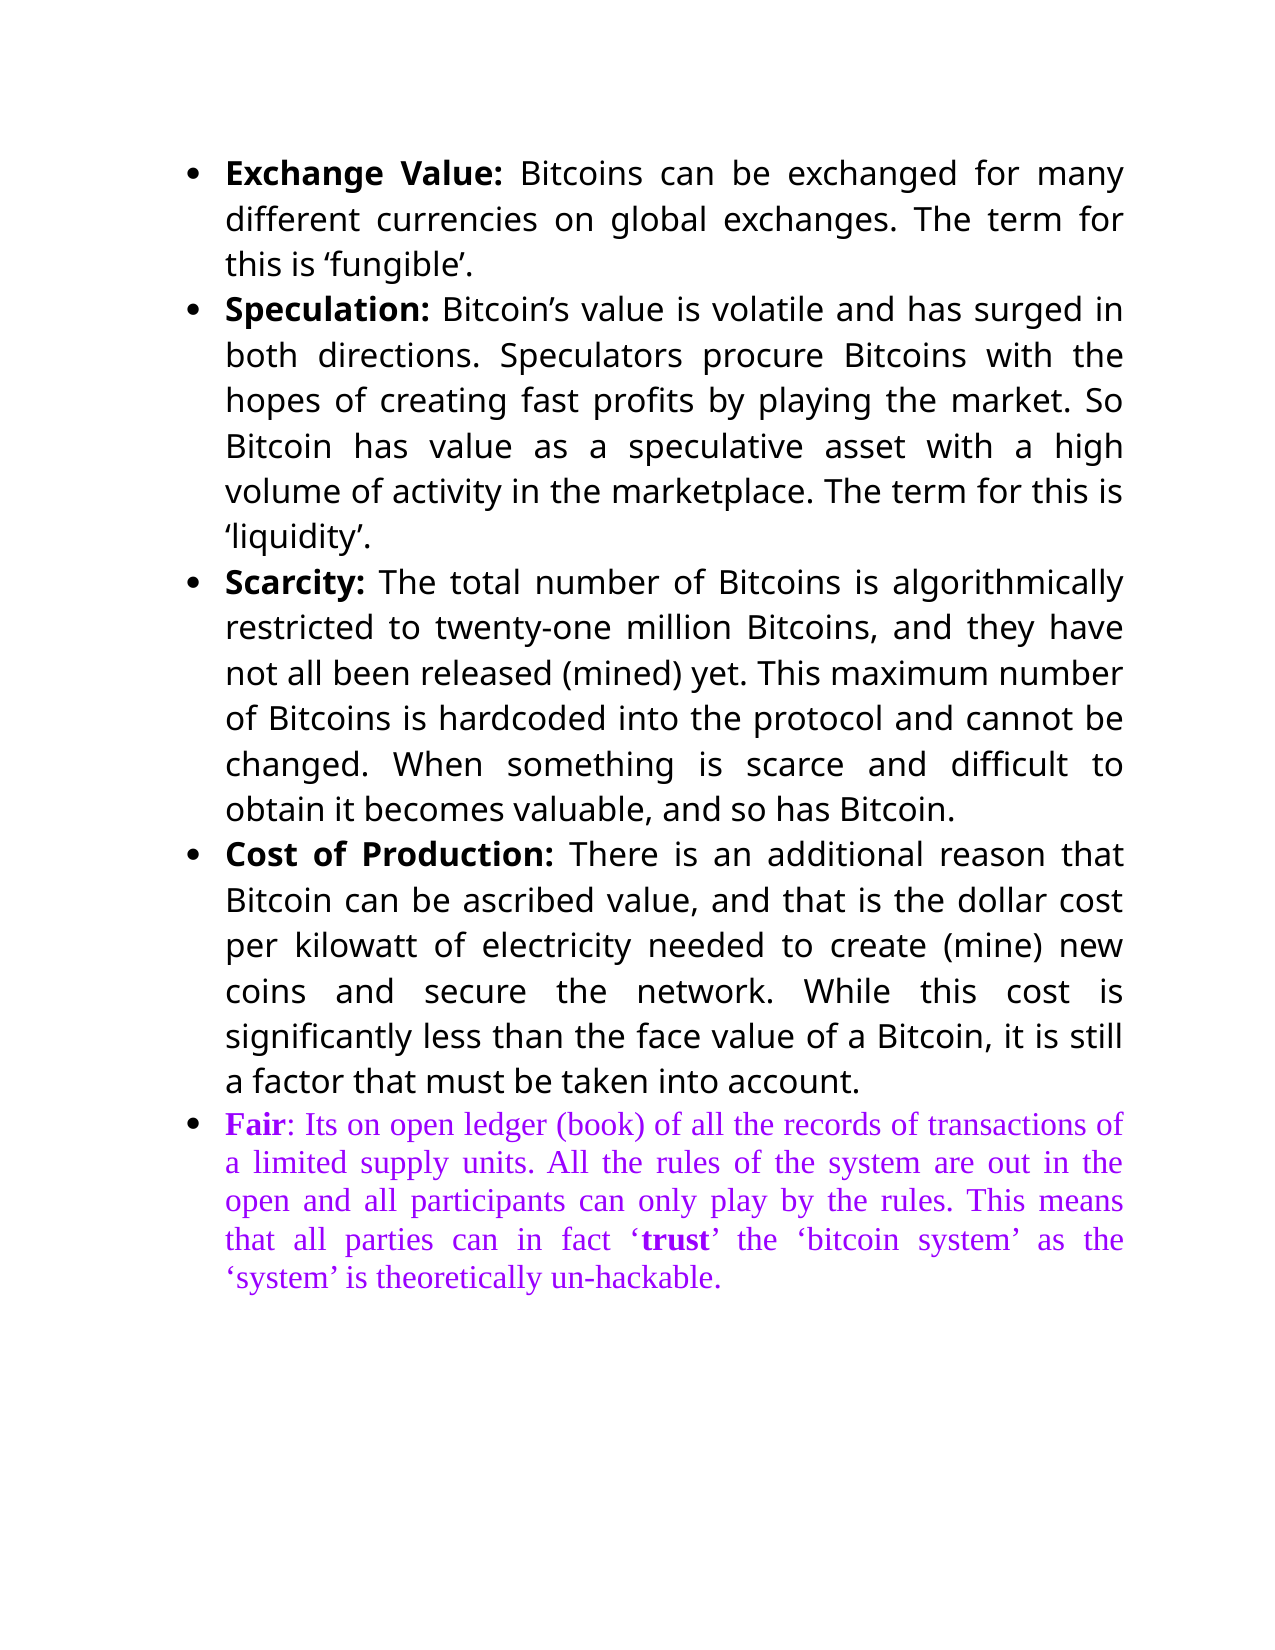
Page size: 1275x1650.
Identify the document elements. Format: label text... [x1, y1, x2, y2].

list Exchange Value: Bitcoins can be exchanged for many different currencies on global exchanges. The term for this is ‘fungible’. [187, 150, 1125, 286]
list Scarcity: The total number of Bitcoins is algorithmically restricted to twenty-one million Bitcoins, and they have not all been released (mined) yet. This maximum number of Bitcoins is hardcoded into the protocol and cannot be changed. When something is scarce and difficult to obtain it becomes valuable, and so has Bitcoin. [187, 559, 1125, 831]
list Fair: Its on open ledger (book) of all the records of transactions of a limited supply units. All the rules of the system are out in the open and all participants can only play by the rules. This means that all parties can in fact ‘trust’ the ‘bitcoin system’ as the ‘system’ is theoretically un-hackable. [187, 1104, 1125, 1295]
list Cost of Production: There is an additional reason that Bitcoin can be ascribed value, and that is the dollar cost per kilowatt of electricity needed to create (mine) new coins and secure the network. While this cost is significantly less than the face value of a Bitcoin, it is still a factor that must be taken into account. [187, 831, 1125, 1104]
list Speculation: Bitcoin’s value is volatile and has surged in both directions. Speculators procure Bitcoins with the hopes of creating fast profits by playing the market. So Bitcoin has value as a speculative asset with a high volume of activity in the marketplace. The term for this is ‘liquidity’. [187, 286, 1125, 559]
